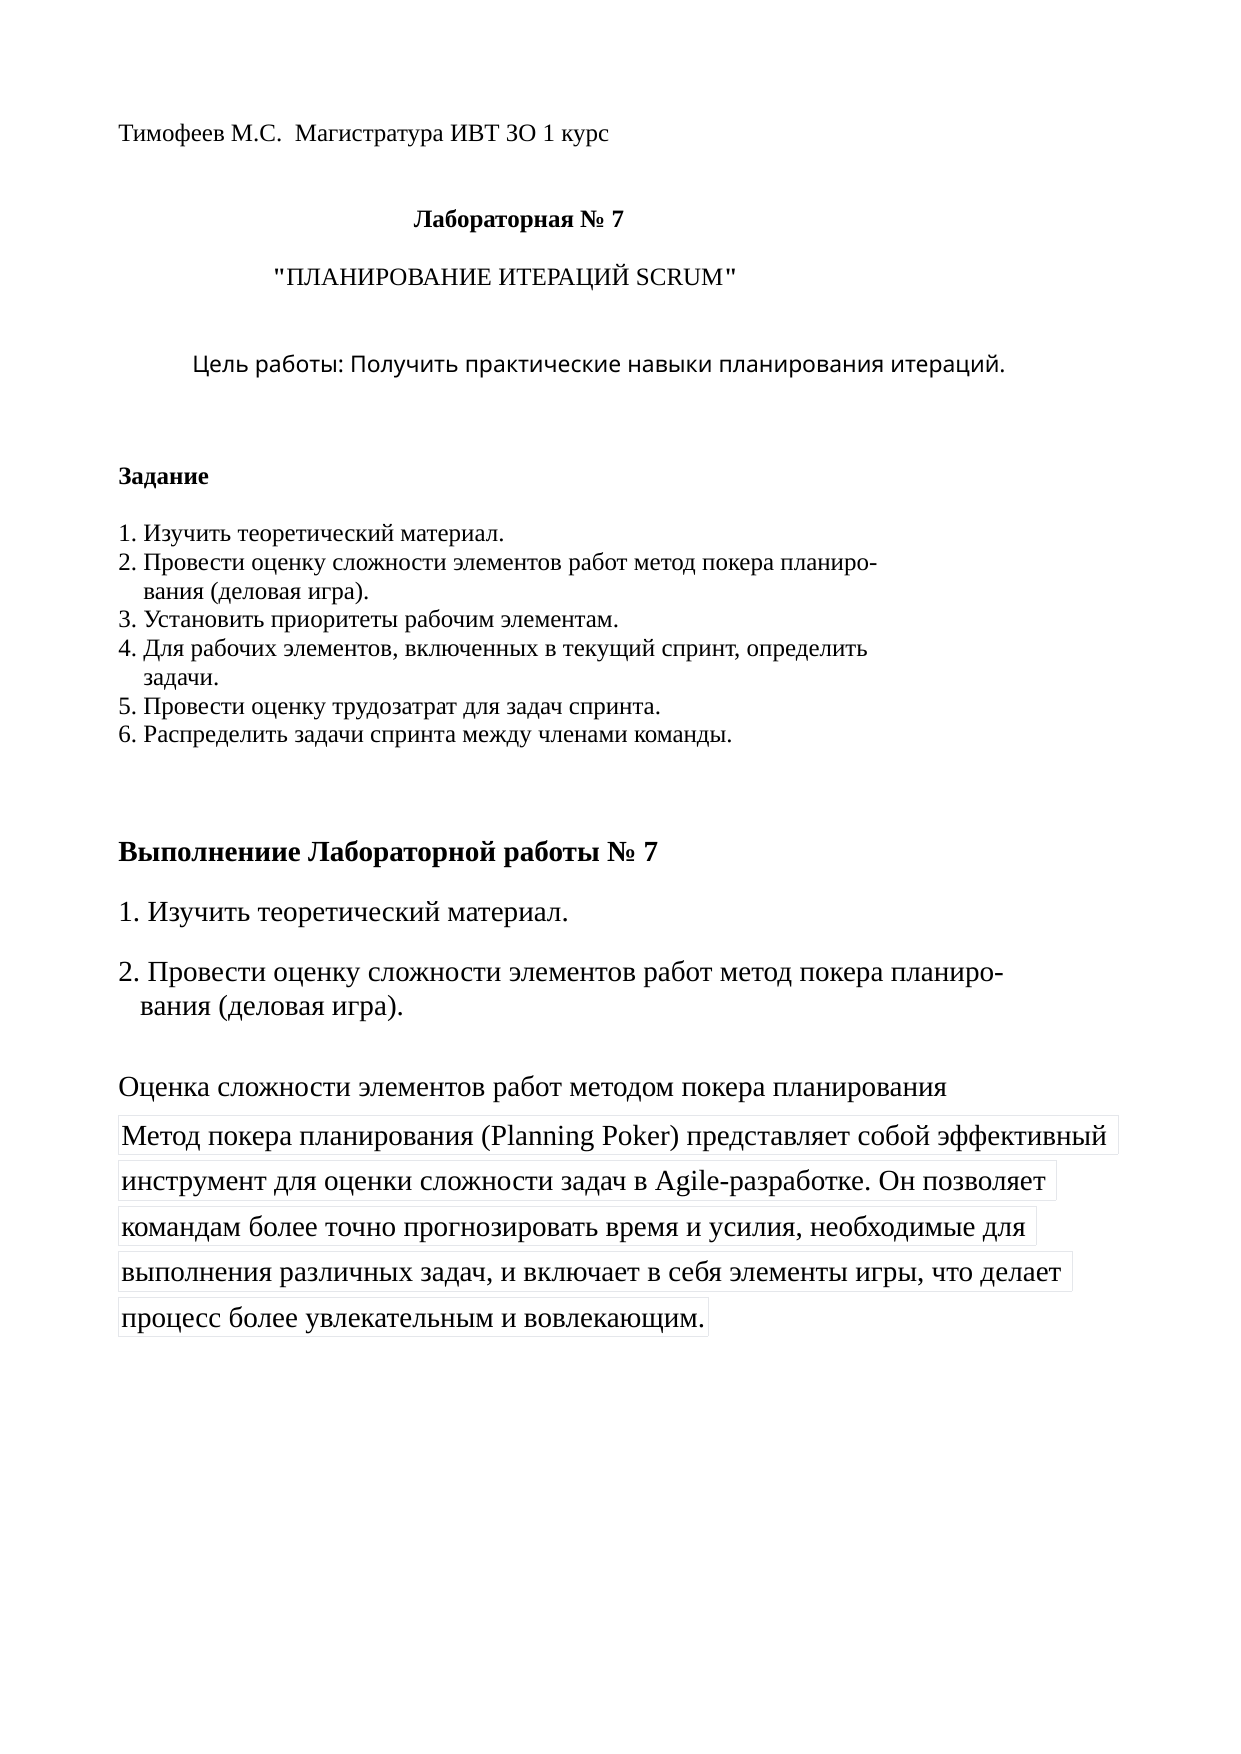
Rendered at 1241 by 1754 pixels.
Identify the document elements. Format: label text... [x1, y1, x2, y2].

text вания (деловая игра). [118, 576, 1122, 604]
text Выполнениие Лабораторной работы № 7 [118, 834, 1122, 868]
text 6. Распределить задачи спринта между членами команды. [118, 719, 1122, 748]
subtitle Оценка сложности элементов работ методом покера планирования [118, 1069, 1122, 1102]
text Метод покера планирования (Planning Poker) представляет собой эффективный инструмент для оценки сложности задач в Agile-разработке. Он позволяет командам более точно прогнозировать время и усилия, необходимые для выполнения различных задач, и включает в себя элементы игры, что делает процесс более увлекательным и вовлекающим. [118, 1115, 1122, 1336]
text 4. Для рабочих элементов, включенных в текущий спринт, определить [118, 633, 1122, 662]
text задачи. [118, 662, 1122, 691]
text вания (деловая игра). [118, 988, 1122, 1021]
text Задание [118, 461, 1122, 489]
text 5. Провести оценку трудозатрат для задач спринта. [118, 691, 1122, 719]
text 1. Изучить теоретический материал. [118, 894, 1122, 928]
text Цель работы: Получить практические навыки планирования итераций. [118, 348, 1122, 379]
text 1. Изучить теоретический материал. [118, 518, 1122, 547]
text 2. Провести оценку сложности элементов работ метод покера планиро- [118, 547, 1122, 576]
text 2. Провести оценку сложности элементов работ метод покера планиро- [118, 954, 1122, 988]
text "ПЛАНИРОВАНИЕ ИТЕРАЦИЙ SCRUM" [118, 262, 1122, 291]
text 3. Установить приоритеты рабочим элементам. [118, 604, 1122, 633]
text Лабораторная № 7 [118, 204, 1122, 233]
text Тимофеев М.С. Магистратура ИВТ ЗО 1 курс [118, 118, 1122, 147]
